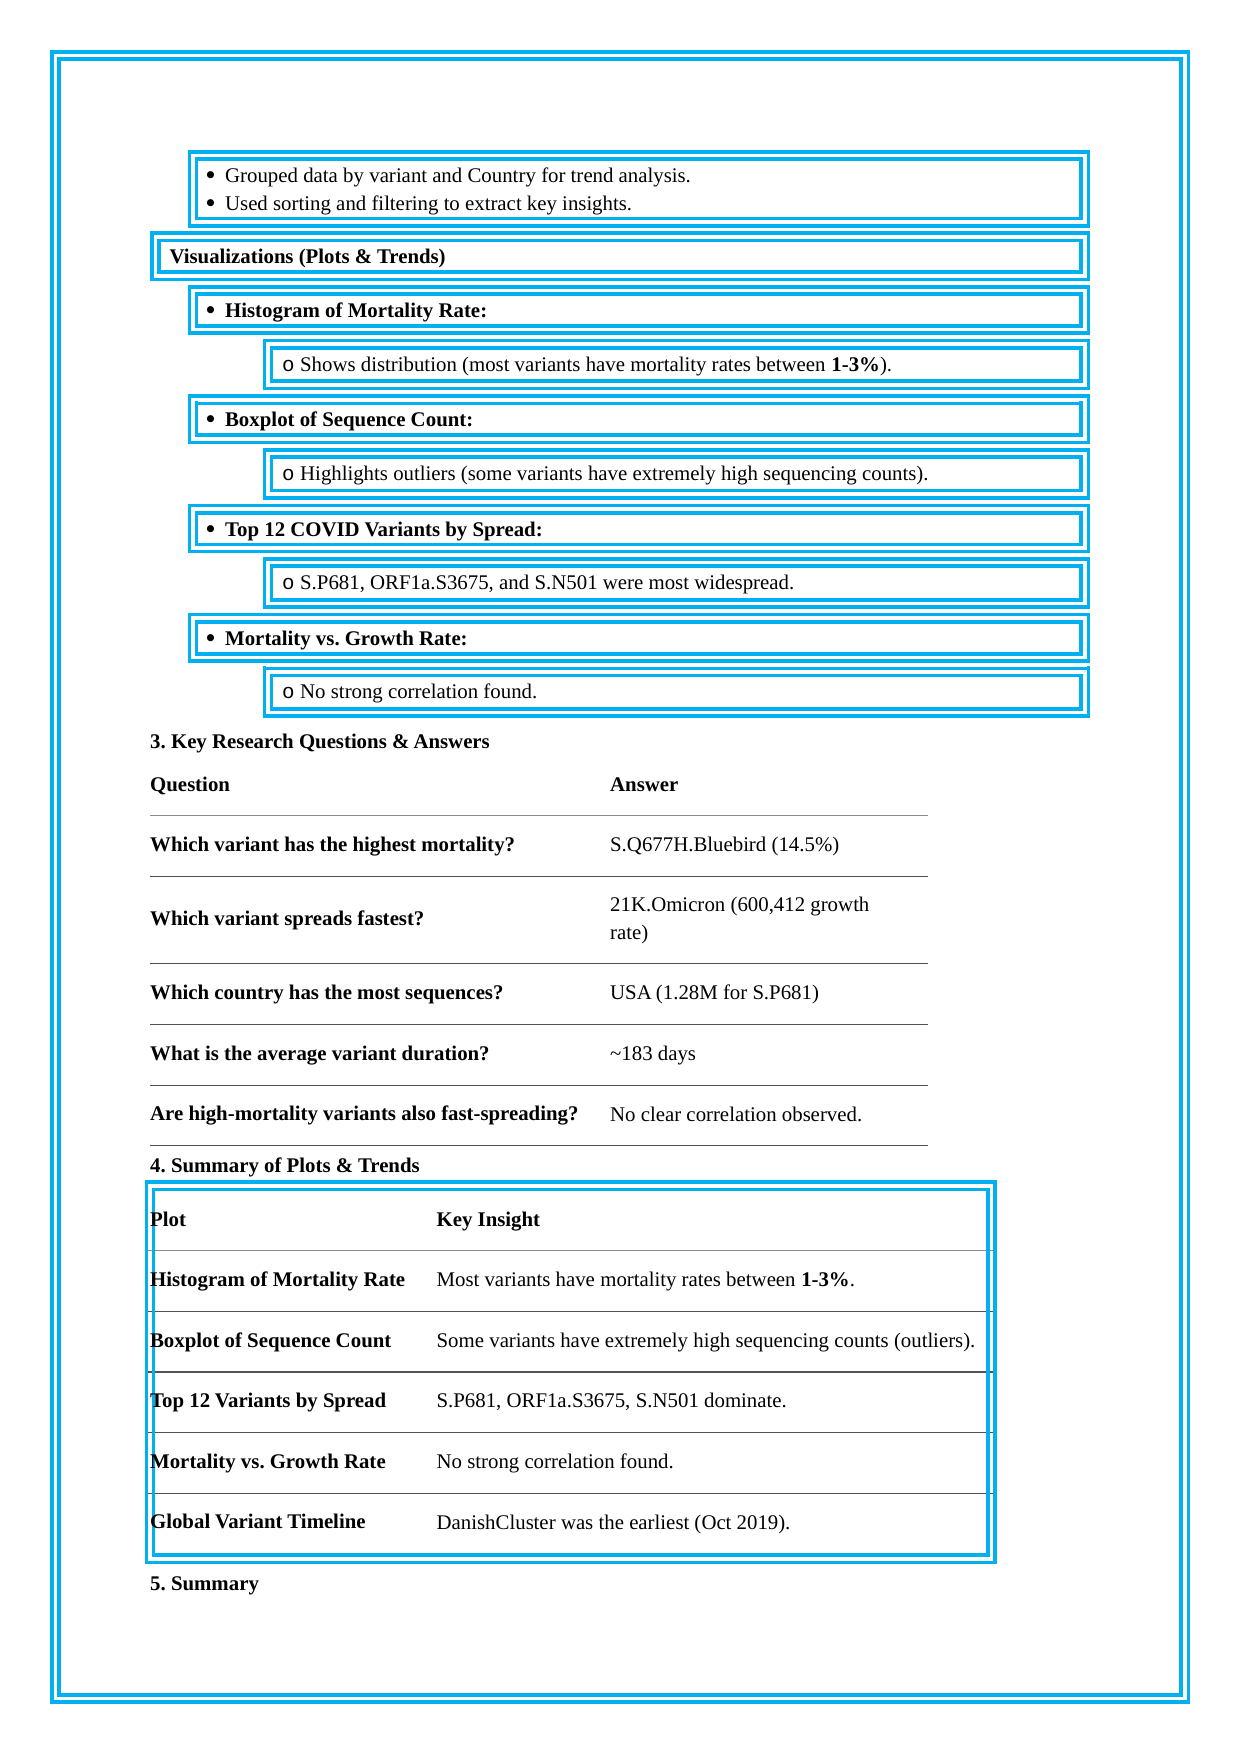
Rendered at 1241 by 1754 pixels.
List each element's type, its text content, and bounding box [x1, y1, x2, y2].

table_cell Global Variant Timeline [155, 1494, 421, 1553]
table_cell Mortality vs. Growth Rate [155, 1433, 421, 1493]
table_cell What is the average variant duration? [150, 1025, 594, 1084]
table_header Key Insight [421, 1184, 991, 1250]
list Boxplot of Sequence Count: [191, 398, 1087, 441]
table_cell Top 12 Variants by Spread [155, 1373, 421, 1432]
table_cell Which variant has the highest mortality? [150, 816, 594, 876]
table_cell Which variant spreads fastest? [150, 877, 594, 963]
list Top 12 COVID Variants by Spread: [191, 507, 1087, 550]
table_cell Most variants have mortality rates between 1-3%. [421, 1251, 986, 1311]
list Used sorting and filtering to extract key insights. [191, 178, 1087, 224]
list S.P681, ORF1a.S3675, and S.N501 were most widespread. [266, 561, 1087, 605]
text Visualizations (Plots & Trends) [154, 235, 1087, 278]
table_header Answer [594, 756, 928, 815]
table_cell USA (1.28M for S.P681) [594, 964, 928, 1024]
text 5. Summary [150, 1571, 1090, 1595]
list Histogram of Mortality Rate: [191, 289, 1087, 331]
text 3. Key Research Questions & Answers [150, 729, 1090, 753]
table_cell ~183 days [594, 1025, 928, 1084]
table_cell Boxplot of Sequence Count [155, 1312, 421, 1371]
table_cell DanishCluster was the earliest (Oct 2019). [421, 1494, 986, 1553]
table_cell Which country has the most sequences? [150, 964, 594, 1024]
list Mortality vs. Growth Rate: [191, 616, 1087, 659]
table_cell No clear correlation observed. [594, 1086, 928, 1145]
list No strong correlation found. [266, 670, 1087, 714]
table_cell Histogram of Mortality Rate [155, 1251, 421, 1311]
table_cell Some variants have extremely high sequencing counts (outliers). [421, 1312, 986, 1371]
list Highlights outliers (some variants have extremely high sequencing counts). [266, 452, 1087, 496]
table_cell Are high-mortality variants also fast-spreading? [150, 1086, 594, 1145]
list Grouped data by variant and Country for trend analysis. [191, 154, 1087, 178]
table_header Plot [155, 1191, 421, 1250]
table_cell S.Q677H.Bluebird (14.5%) [594, 816, 928, 876]
table_cell 21K.Omicron (600,412 growth rate) [594, 877, 928, 963]
table_cell S.P681, ORF1a.S3675, S.N501 dominate. [421, 1373, 986, 1432]
table_header Plot [150, 1184, 421, 1212]
text 4. Summary of Plots & Trends [150, 1153, 1090, 1177]
table_header Question [150, 756, 594, 815]
list Shows distribution (most variants have mortality rates between 1-3%). [266, 342, 1087, 387]
table_cell No strong correlation found. [421, 1433, 986, 1493]
